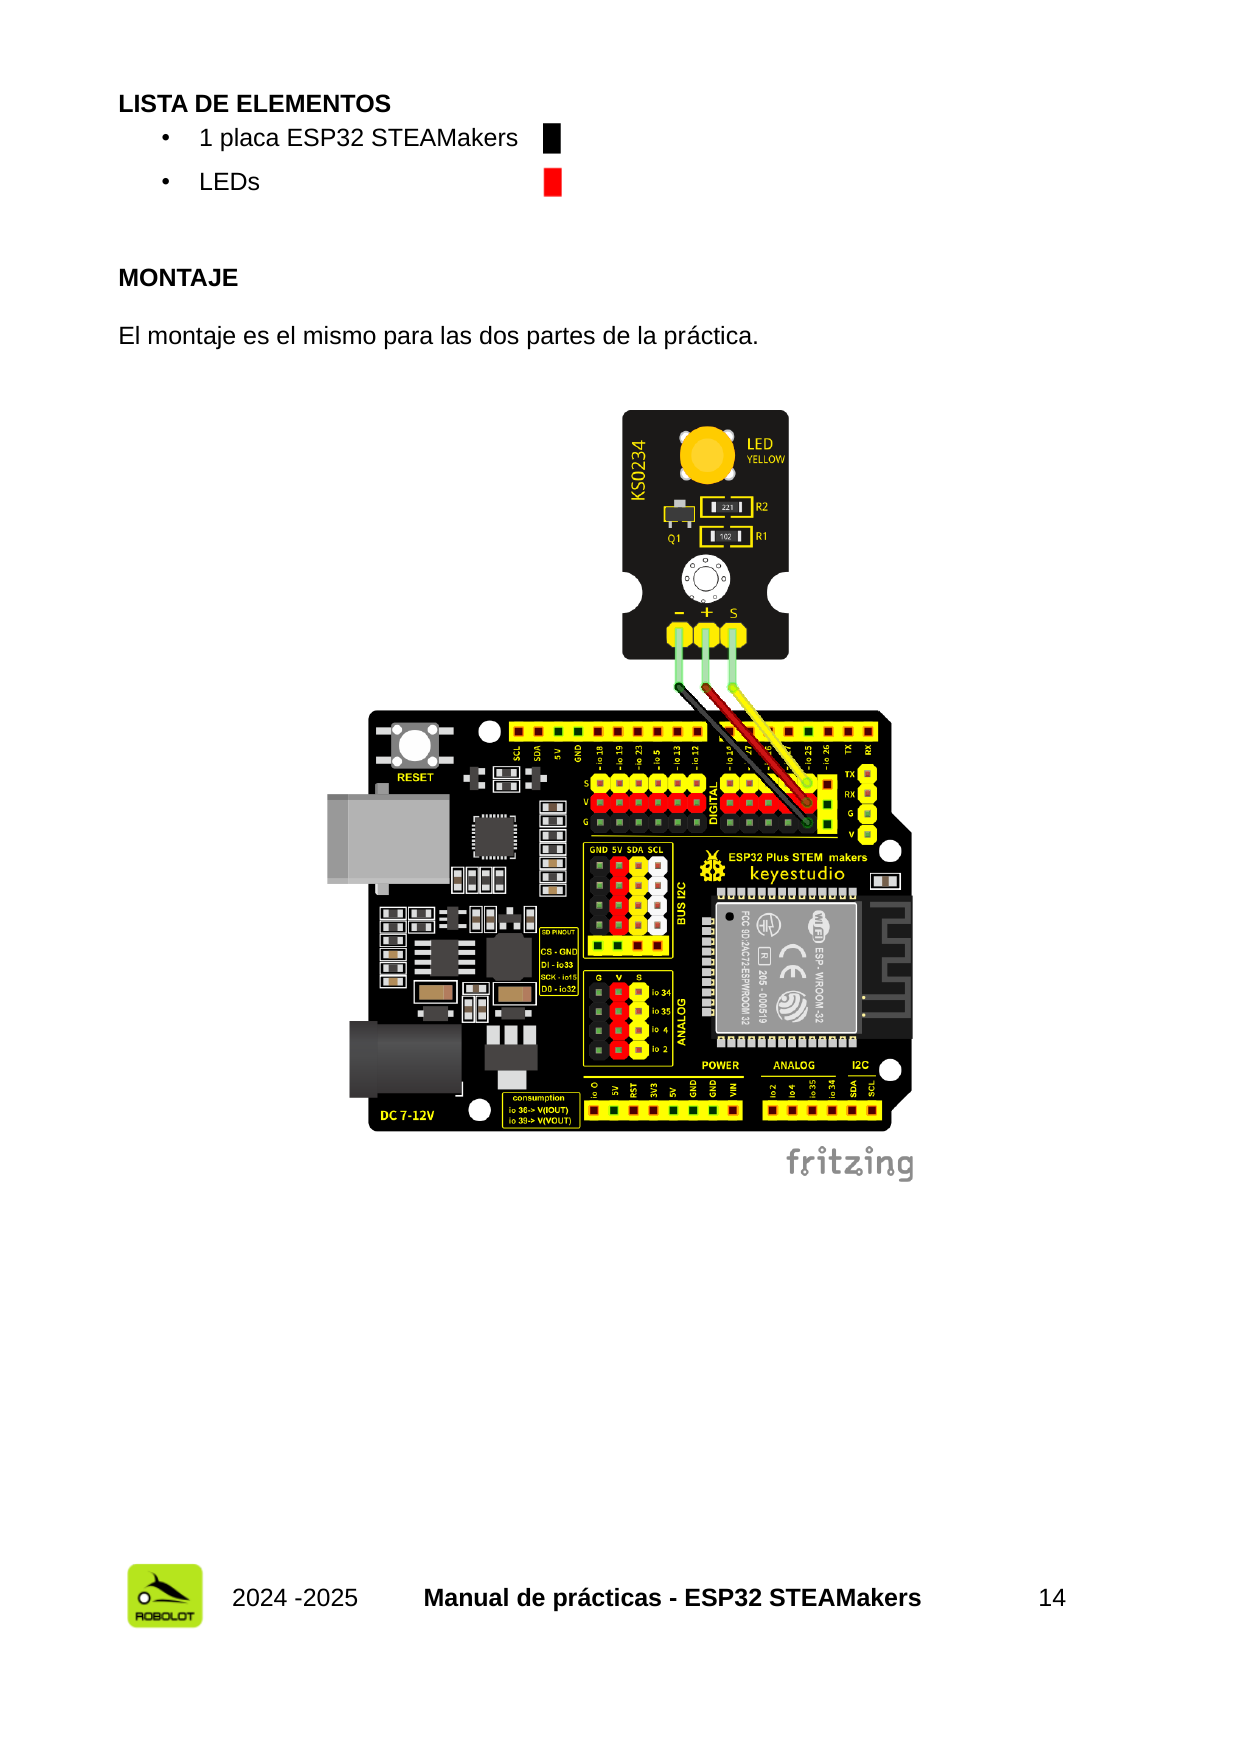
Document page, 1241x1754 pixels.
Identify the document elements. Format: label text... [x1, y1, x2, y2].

text El montaje es el mismo para las dos partes de la práctica. [118, 321, 1122, 349]
table_cell [537, 158, 686, 206]
text MONTAJE [118, 263, 1122, 292]
table_header █ [537, 117, 686, 158]
picture [126, 1563, 205, 1631]
picture [542, 163, 565, 201]
text LISTA DE ELEMENTOS [118, 88, 1122, 117]
picture [327, 410, 913, 1182]
table_header 1 placa ESP32 STEAMakers [118, 117, 537, 158]
table_cell LEDs [118, 158, 537, 206]
